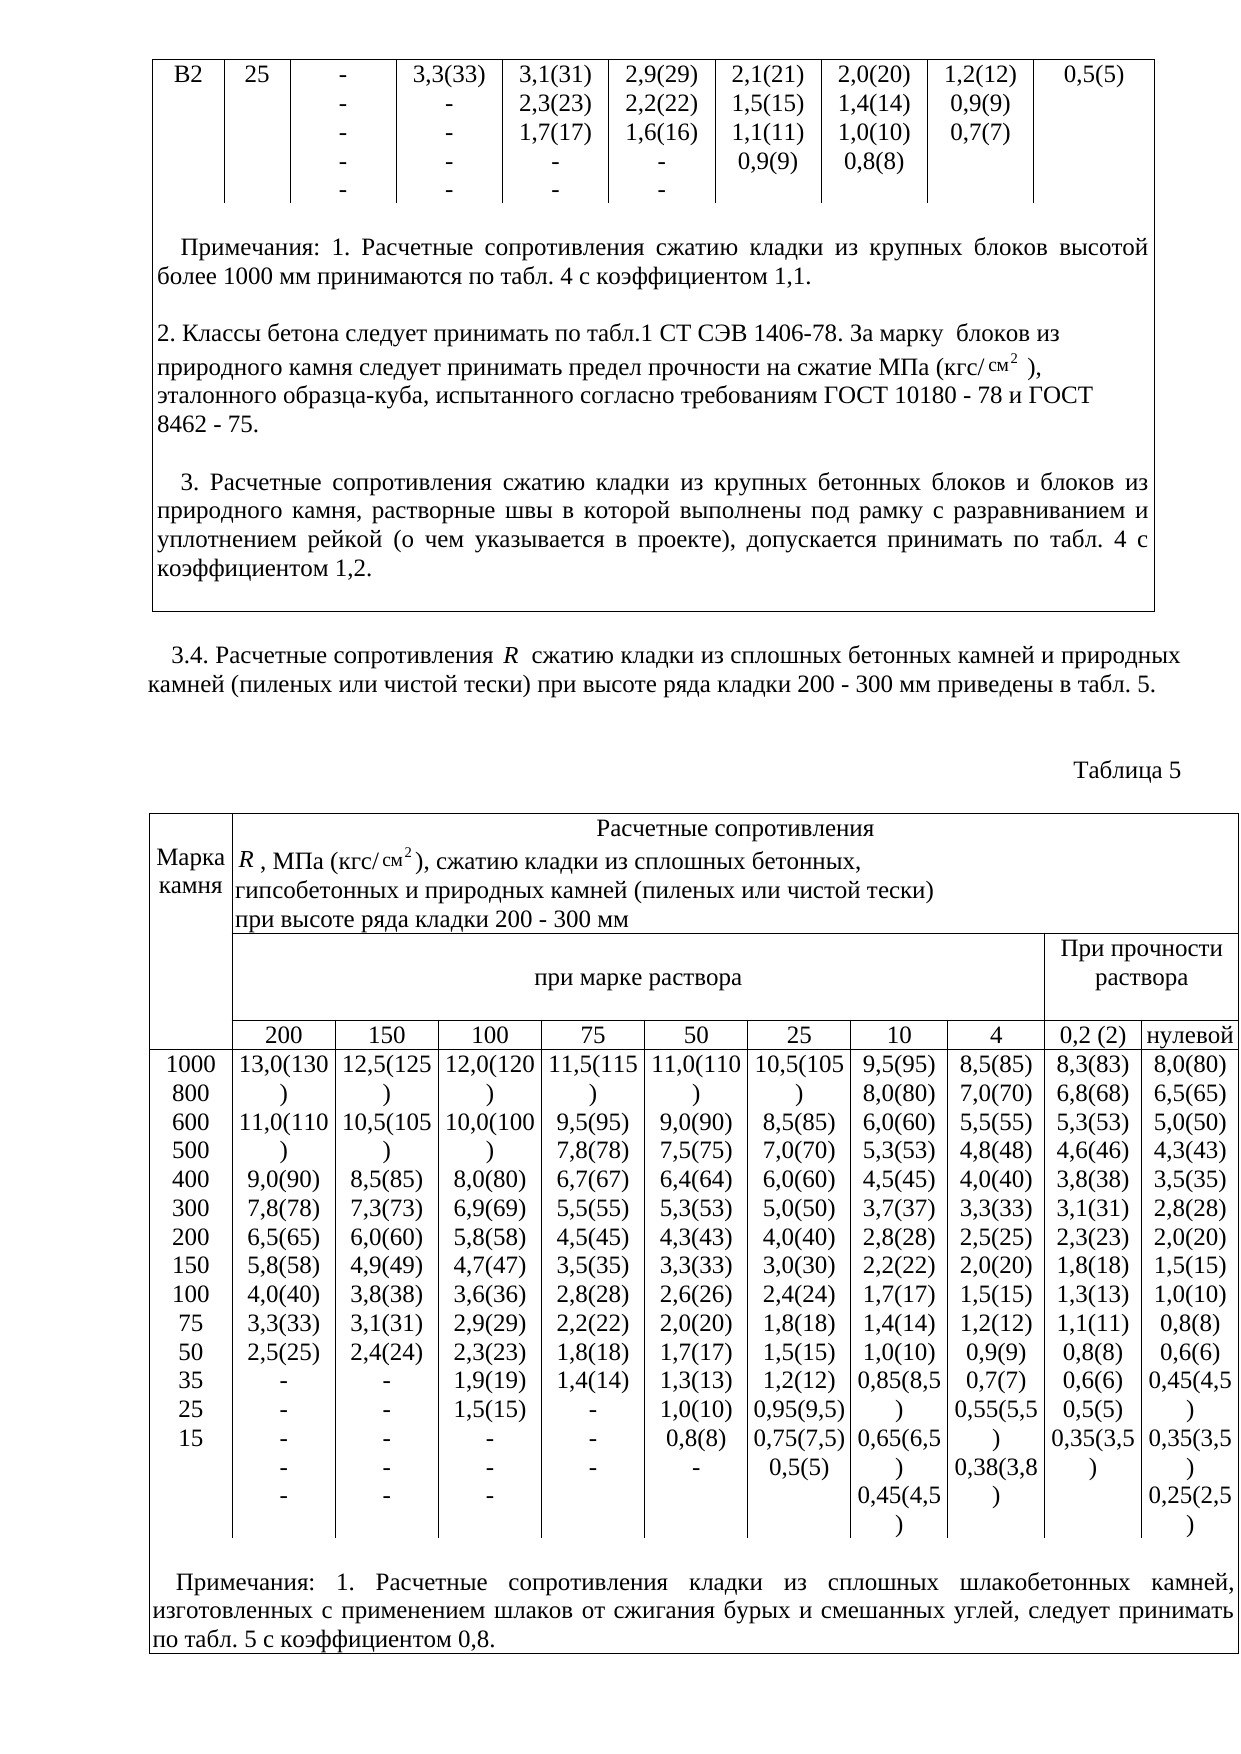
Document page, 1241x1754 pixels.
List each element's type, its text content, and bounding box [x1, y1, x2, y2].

table_cell [291, 60, 396, 203]
table_cell Примечания: 1. Расчетные сопротивления кладки из сплошных шлакобетонных камней, изготовленных с применением шлаков от сжигания бурых и смешанных углей, следует принимать по табл. 5 с коэффициентом 0,8. [150, 1538, 1238, 1653]
table_cell 1,2(12) 0,9(9) 0,7(7) [928, 60, 1033, 203]
table_cell при марке раствора [233, 934, 1044, 1019]
table_cell 2,0(20) 1,4(14) 1,0(10) 0,8(8) [822, 60, 927, 203]
text 3.4. Расчетные сопротивления сжатию кладки из сплошных бетонных камней и природных камней (пиленых или чистой тески) при высоте ряда кладки 200 - 300 мм приведены в табл. 5. [148, 640, 1181, 697]
table_header #G0 Марка камня [150, 814, 232, 933]
table_cell 0,2 (2) [1045, 1021, 1141, 1049]
table_cell 12,5(125) 10,5(105) 8,5(85) 7,3(73) 6,0(60) 4,9(49) 3,8(38) 3,1(31) 2,4(24) - - - - - [336, 1050, 438, 1538]
table_cell 8,3(83) 6,8(68) 5,3(53) 4,6(46) 3,8(38) 3,1(31) 2,3(23) 1,8(18) 1,3(13) 1,1(11) 0,8(8) 0,6(6) 0,5(5) 0,35(3,5) [1045, 1050, 1141, 1538]
table_cell нулевой [1142, 1021, 1238, 1049]
table_cell 3,3(33) - - - - [397, 60, 502, 203]
table_cell 0,5(5) [1034, 60, 1154, 203]
table_cell 9,5(95) 8,0(80) 6,0(60) 5,3(53) 4,5(45) 3,7(37) 2,8(28) 2,2(22) 1,7(17) 1,4(14) 1,0(10) 0,85(8,5) 0,65(6,5) 0,45(4,5) [851, 1050, 947, 1538]
table_cell [150, 933, 232, 1019]
table_cell 100 [439, 1021, 541, 1049]
table_cell 13,0(130) 11,0(110) 9,0(90) 7,8(78) 6,5(65) 5,8(58) 4,0(40) 3,3(33) 2,5(25) - - - - - [233, 1050, 335, 1538]
table_header Расчетные сопротивления , МПа (кгс/), сжатию кладки из сплошных бетонных, гипсобетонных и природных камней (пиленых или чистой тески) при высоте ряда кладки 200 - 300 мм [233, 814, 1238, 933]
table_cell В2 [153, 60, 224, 203]
table_cell 8,5(85) 7,0(70) 5,5(55) 4,8(48) 4,0(40) 3,3(33) 2,5(25) 2,0(20) 1,5(15) 1,2(12) 0,9(9) 0,7(7) 0,55(5,5) 0,38(3,8) [948, 1050, 1044, 1538]
table_cell 11,0(110) 9,0(90) 7,5(75) 6,4(64) 5,3(53) 4,3(43) 3,3(33) 2,6(26) 2,0(20) 1,7(17) 1,3(13) 1,0(10) 0,8(8) - [645, 1050, 747, 1538]
table_cell 200 [233, 1021, 335, 1049]
table_cell 10,5(105) 8,5(85) 7,0(70) 6,0(60) 5,0(50) 4,0(40) 3,0(30) 2,4(24) 1,8(18) 1,5(15) 1,2(12) 0,95(9,5) 0,75(7,5) 0,5(5) [748, 1050, 850, 1538]
table_cell 11,5(115) 9,5(95) 7,8(78) 6,7(67) 5,5(55) 4,5(45) 3,5(35) 2,8(28) 2,2(22) 1,8(18) 1,4(14) - - - [542, 1050, 644, 1538]
table_cell [150, 1020, 232, 1049]
table_cell 2,9(29) 2,2(22) 1,6(16) - - [609, 60, 715, 203]
table_cell 8,0(80) 6,5(65) 5,0(50) 4,3(43) 3,5(35) 2,8(28) 2,0(20) 1,5(15) 1,0(10) 0,8(8) 0,6(6) 0,45(4,5) 0,35(3,5) 0,25(2,5) [1142, 1050, 1238, 1538]
table_cell 10 [851, 1021, 947, 1049]
table_cell 2,1(21) 1,5(15) 1,1(11) 0,9(9) [716, 60, 821, 203]
table_cell При прочности раствора [1045, 934, 1238, 1019]
table_cell 25 [225, 60, 290, 203]
table_cell 25 [748, 1021, 850, 1049]
table_cell 50 [645, 1021, 747, 1049]
table_cell Примечания: 1. Расчетные сопротивления сжатию кладки из крупных блоков высотой более 1000 мм принимаются по табл. 4 с коэффициентом 1,1. 2. Классы бетона следует принимать по табл.1 #M12291 901708171СТ СЭВ 1406-78#S. За марку блоков из природного камня следует принимать предел прочности на сжатие МПа (кгс/ ), эталонного образца-куба, испытанного согласно требованиям ГОСТ 10180 - 78 и ГОСТ 8462 - 75. 3. Расчетные сопротивления сжатию кладки из крупных бетонных блоков и блоков из природного камня, растворные швы в которой выполнены под рамку с разравниванием и уплотнением рейкой (о чем указывается в проекте), допускается принимать по табл. 4 с коэффициентом 1,2. [153, 203, 1154, 611]
table_cell 4 [948, 1021, 1044, 1049]
table_cell 75 [542, 1021, 644, 1049]
table_cell 150 [336, 1021, 438, 1049]
text Таблица 5 [148, 755, 1181, 784]
table_cell 3,1(31) 2,3(23) 1,7(17) - - [503, 60, 608, 203]
table_cell 1000 800 600 500 400 300 200 150 100 75 50 35 25 15 [150, 1050, 232, 1538]
table_cell 12,0(120) 10,0(100) 8,0(80) 6,9(69) 5,8(58) 4,7(47) 3,6(36) 2,9(29) 2,3(23) 1,9(19) 1,5(15) - - - [439, 1050, 541, 1538]
